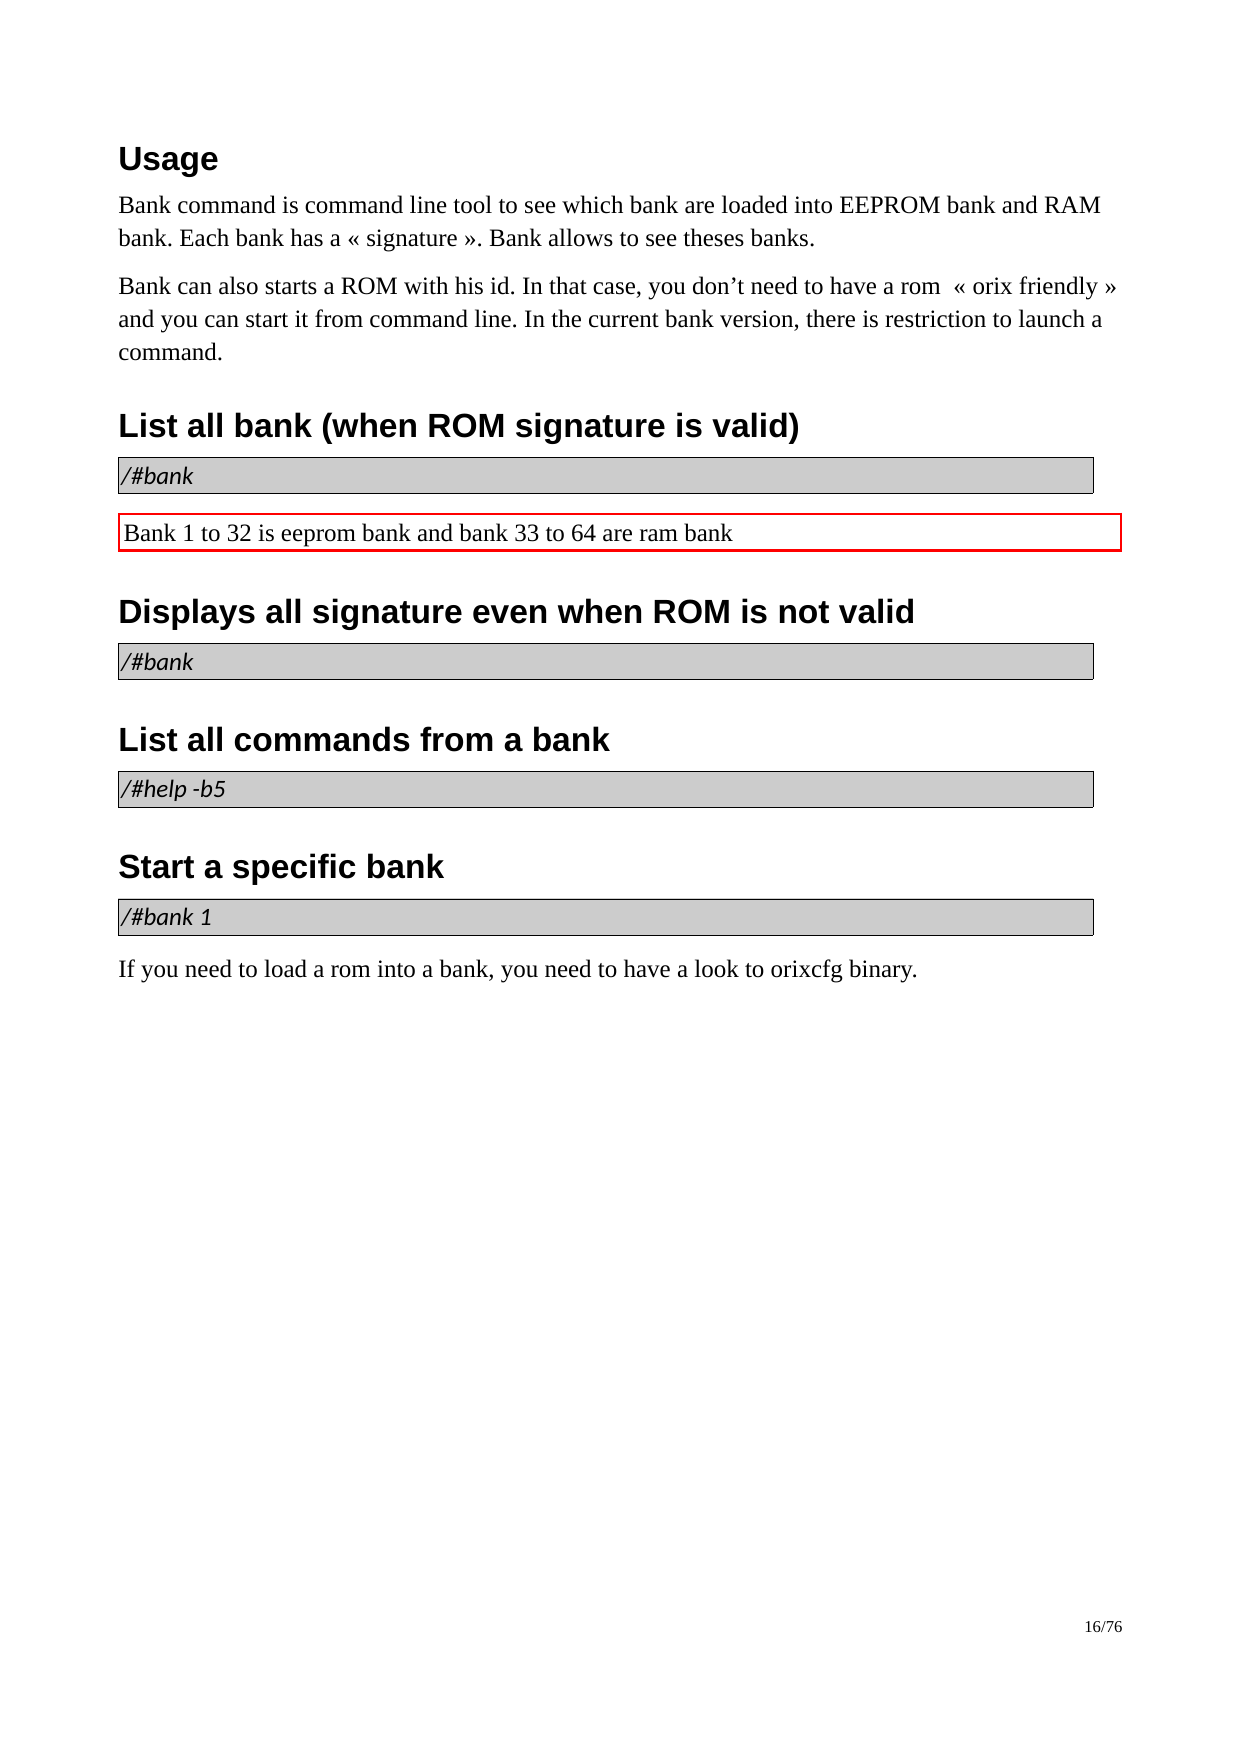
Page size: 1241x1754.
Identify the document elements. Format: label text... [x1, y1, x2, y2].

text Bank 1 to 32 is eeprom bank and bank 33 to 64 are ram bank [120, 515, 1120, 549]
text Bank command is command line tool to see which bank are loaded into EEPROM bank and RAM bank. Each bank has a « signature ». Bank allows to see theses banks. [118, 190, 1122, 252]
text /#bank [119, 644, 1093, 679]
subtitle Start a specific bank [118, 847, 1122, 886]
text /#help -b5 [119, 772, 1093, 807]
text /#bank [119, 458, 1093, 493]
text Bank can also starts a ROM with his id. In that case, you don’t need to have a rom « orix friendly » and you can start it from command line. In the current bank version, there is restriction to launch a command. [118, 271, 1122, 366]
subtitle List all bank (when ROM signature is valid) [118, 406, 1122, 444]
text If you need to load a rom into a bank, you need to have a look to orixcfg binary. [118, 954, 1122, 983]
text /#bank 1 [119, 900, 1093, 935]
subtitle Usage [118, 139, 1122, 178]
subtitle List all commands from a bank [118, 719, 1122, 758]
subtitle Displays all signature even when ROM is not valid [118, 592, 1122, 630]
